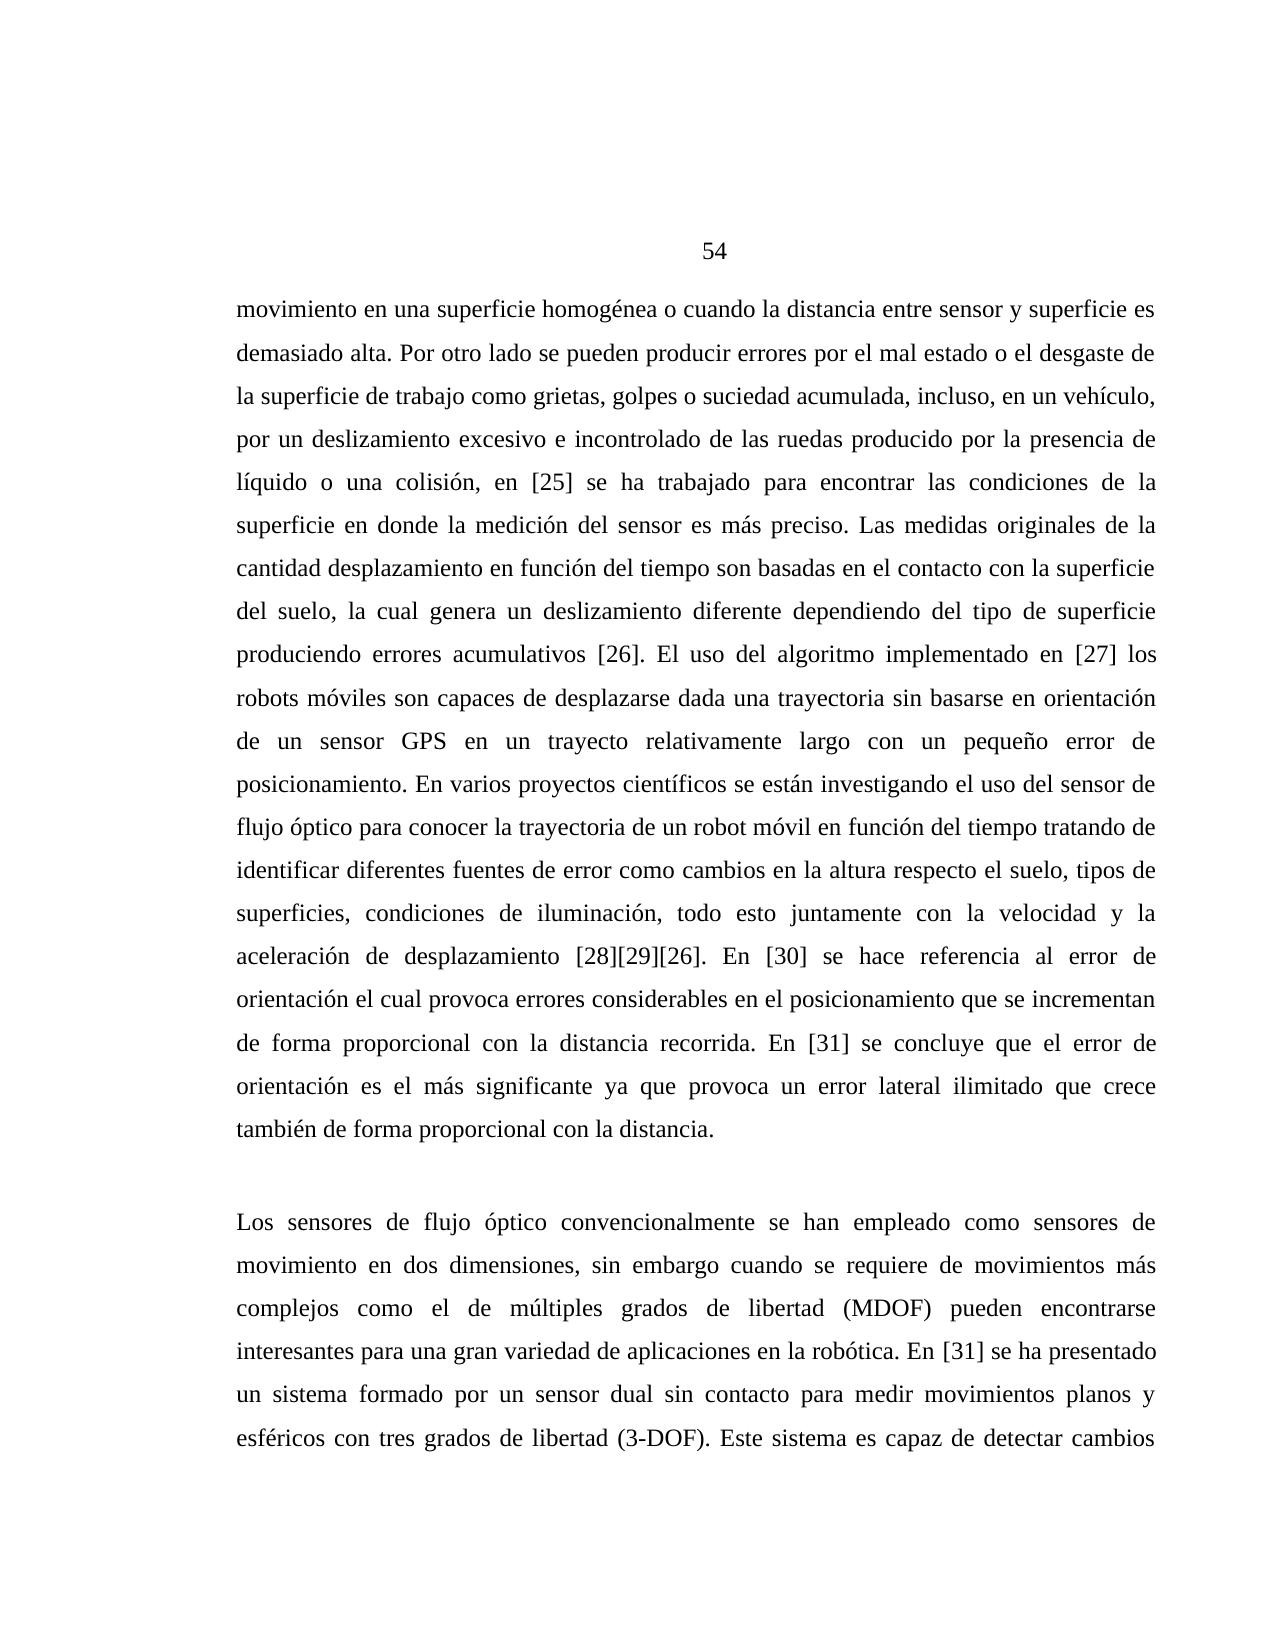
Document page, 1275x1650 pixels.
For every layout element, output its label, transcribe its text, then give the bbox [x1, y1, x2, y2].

text Los sensores de flujo óptico convencionalmente se han empleado como sensores de movimiento en dos dimensiones, sin embargo cuando se requiere de movimientos más complejos como el de múltiples grados de libertad (MDOF) pueden encontrarse interesantes para una gran variedad de aplicaciones en la robótica. En [31] se ha presentado un sistema formado por un sensor dual sin contacto para medir movimientos planos y esféricos con tres grados de libertad (3-DOF). Este sistema es capaz de detectar cambios [236, 1207, 1157, 1451]
text movimiento en una superficie homogénea o cuando la distancia entre sensor y superficie es demasiado alta. Por otro lado se pueden producir errores por el mal estado o el desgaste de la superficie de trabajo como grietas, golpes o suciedad acumulada, incluso, en un vehículo, por un deslizamiento excesivo e incontrolado de las ruedas producido por la presencia de líquido o una colisión, en [25] se ha trabajado para encontrar las condiciones de la superficie en donde la medición del sensor es más preciso. Las medidas originales de la cantidad desplazamiento en función del tiempo son basadas en el contacto con la superficie del suelo, la cual genera un deslizamiento diferente dependiendo del tipo de superficie produciendo errores acumulativos [26]. El uso del algoritmo implementado en [27] los robots móviles son capaces de desplazarse dada una trayectoria sin basarse en orientación de un sensor GPS en un trayecto relativamente largo con un pequeño error de posicionamiento. En varios proyectos científicos se están investigando el uso del sensor de flujo óptico para conocer la trayectoria de un robot móvil en función del tiempo tratando de identificar diferentes fuentes de error como cambios en la altura respecto el suelo, tipos de superficies, condiciones de iluminación, todo esto juntamente con la velocidad y la aceleración de desplazamiento [28][29][26]. En [30] se hace referencia al error de orientación el cual provoca errores considerables en el posicionamiento que se incrementan de forma proporcional con la distancia recorrida. En [31] se concluye que el error de orientación es el más significante ya que provoca un error lateral ilimitado que crece también de forma proporcional con la distancia. [236, 294, 1157, 1143]
